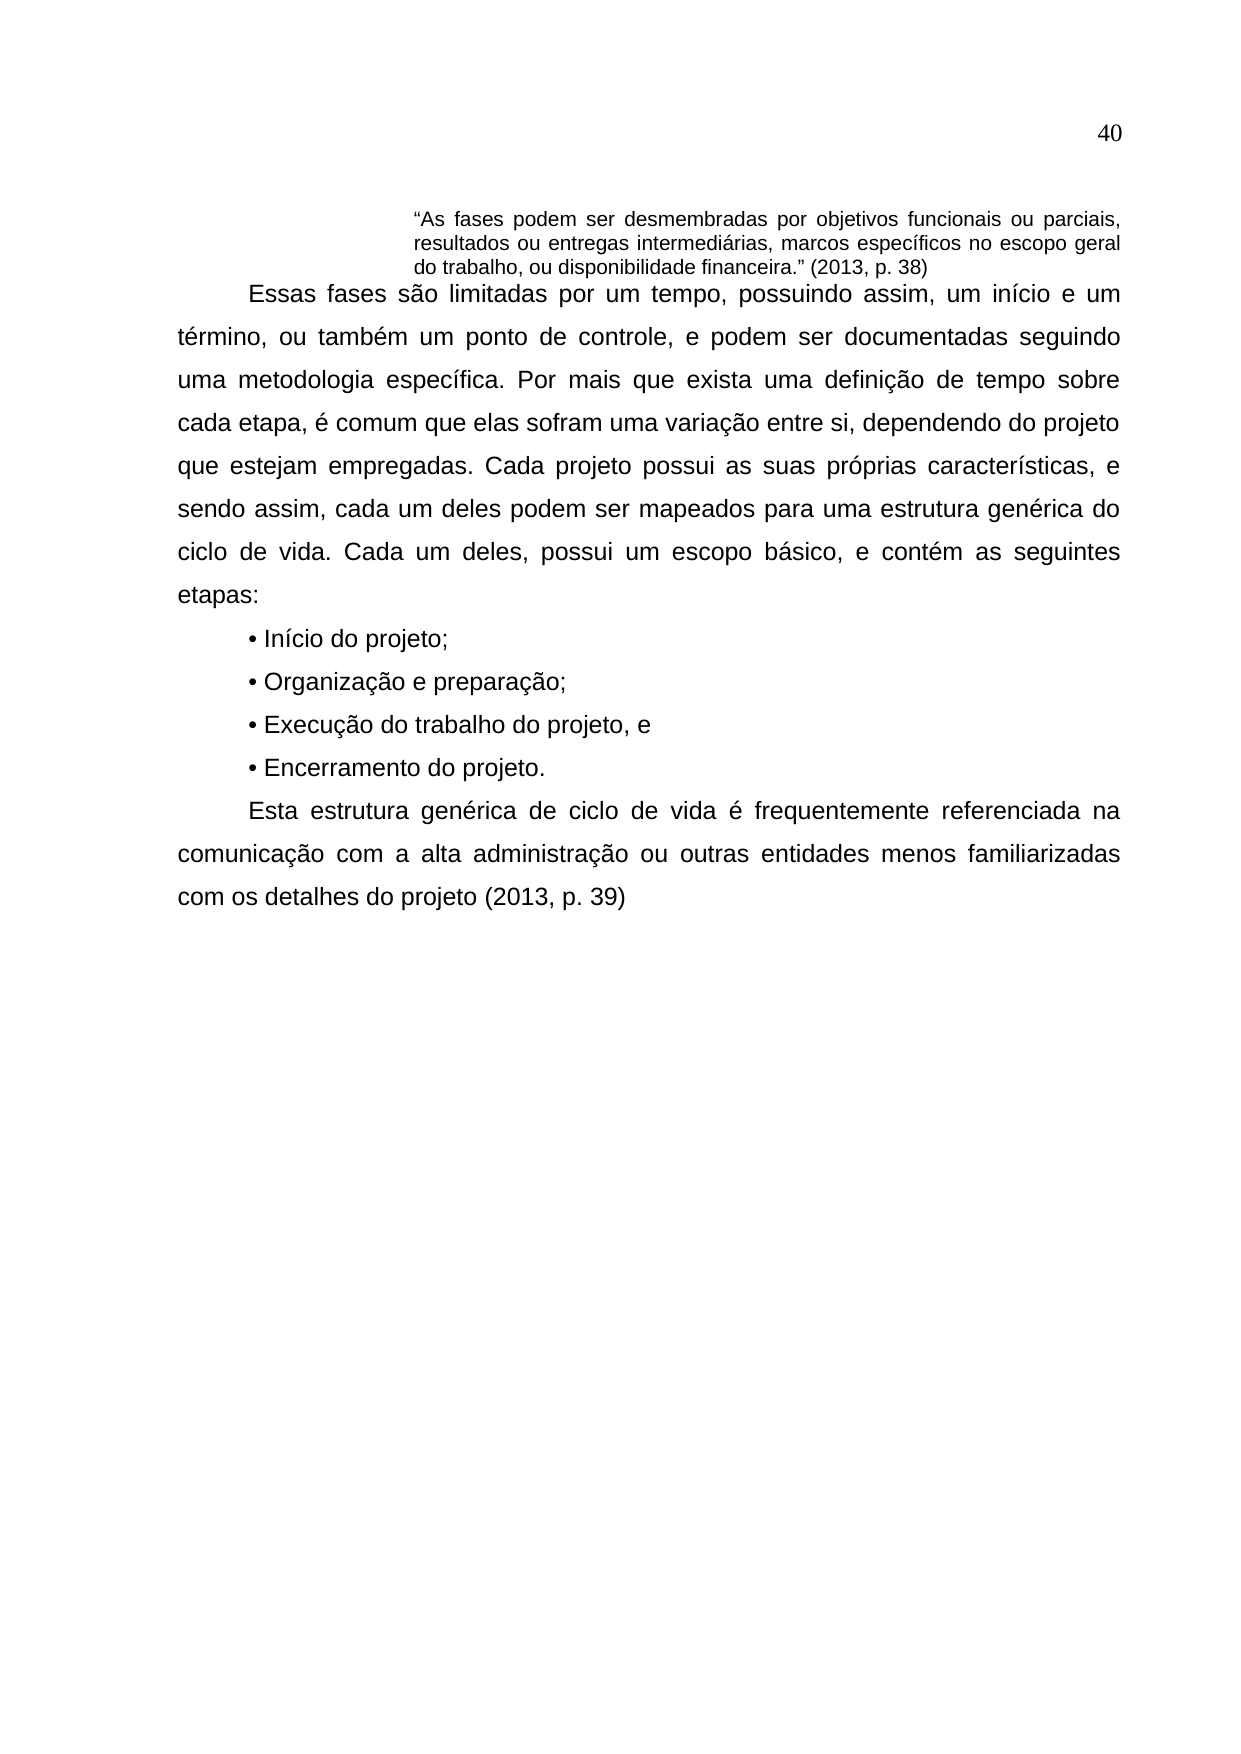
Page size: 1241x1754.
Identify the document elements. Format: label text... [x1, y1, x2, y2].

text Esta estrutura genérica de ciclo de vida é frequentemente referenciada na comunicação com a alta administração ou outras entidades menos familiarizadas com os detalhes do projeto (2013, p. 39) [177, 796, 1122, 911]
text “As fases podem ser desmembradas por objetivos funcionais ou parciais, resultados ou entregas intermediárias, marcos específicos no escopo geral do trabalho, ou disponibilidade financeira.” (2013, p. 38) [413, 207, 1122, 278]
text • Organização e preparação; [177, 667, 1122, 695]
text • Encerramento do projeto. [177, 753, 1122, 782]
text • Execução do trabalho do projeto, e [177, 710, 1122, 738]
text • Início do projeto; [177, 623, 1122, 652]
text Essas fases são limitadas por um tempo, possuindo assim, um início e um término, ou também um ponto de controle, e podem ser documentadas seguindo uma metodologia específica. Por mais que exista uma definição de tempo sobre cada etapa, é comum que elas sofram uma variação entre si, dependendo do projeto que estejam empregadas. Cada projeto possui as suas próprias características, e sendo assim, cada um deles podem ser mapeados para uma estrutura genérica do ciclo de vida. Cada um deles, possui um escopo básico, e contém as seguintes etapas: [177, 278, 1122, 609]
